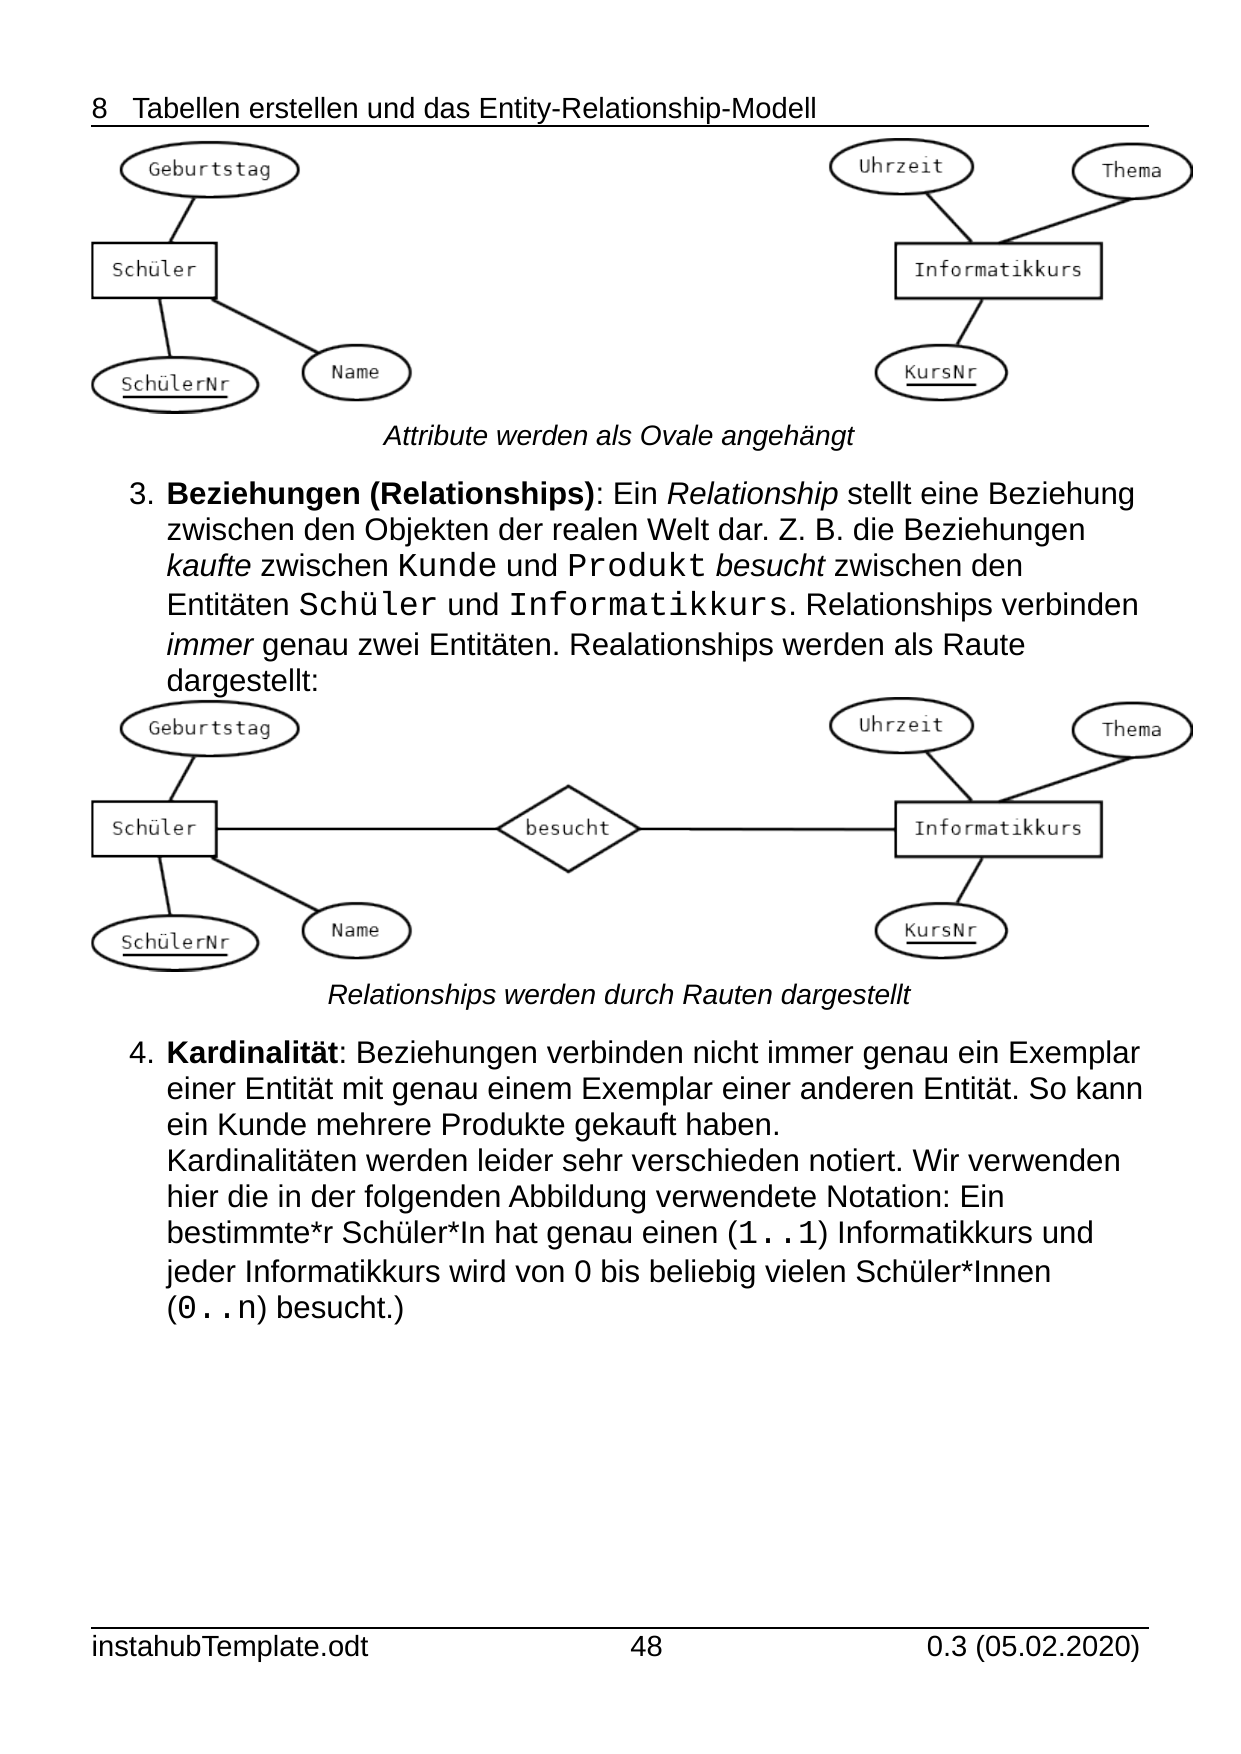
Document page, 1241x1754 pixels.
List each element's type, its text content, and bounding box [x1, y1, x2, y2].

list Beziehungen (Relationships): Ein Relationship stellt eine Beziehung zwischen den Objekten der realen Welt dar. Z. B. die Beziehungen kaufte zwischen Kunde und Produkt besucht zwischen den Entitäten Schüler und Informatikkurs. Relationships verbinden immer genau zwei Entitäten. Realationships werden als Raute dargestellt: [129, 475, 1149, 697]
picture [91, 138, 1193, 414]
list Kardinalität: Beziehungen verbinden nicht immer genau ein Exemplar einer Entität mit genau einem Exemplar einer anderen Entität. So kann ein Kunde mehrere Produkte gekauft haben. [129, 1034, 1149, 1142]
picture [91, 697, 1193, 972]
text Relationships werden durch Rauten dargestellt [91, 978, 1149, 1010]
list Kardinalitäten werden leider sehr verschieden notiert. Wir verwenden hier die in der folgenden Abbildung verwendete Notation: Ein bestimmte*r Schüler*In hat genau einen (1..1) Informatikkurs und jeder Informatikkurs wird von 0 bis beliebig vielen Schüler*Innen (0..n) besucht.) [129, 1142, 1149, 1329]
text Attribute werden als Ovale angehängt [91, 419, 1149, 451]
